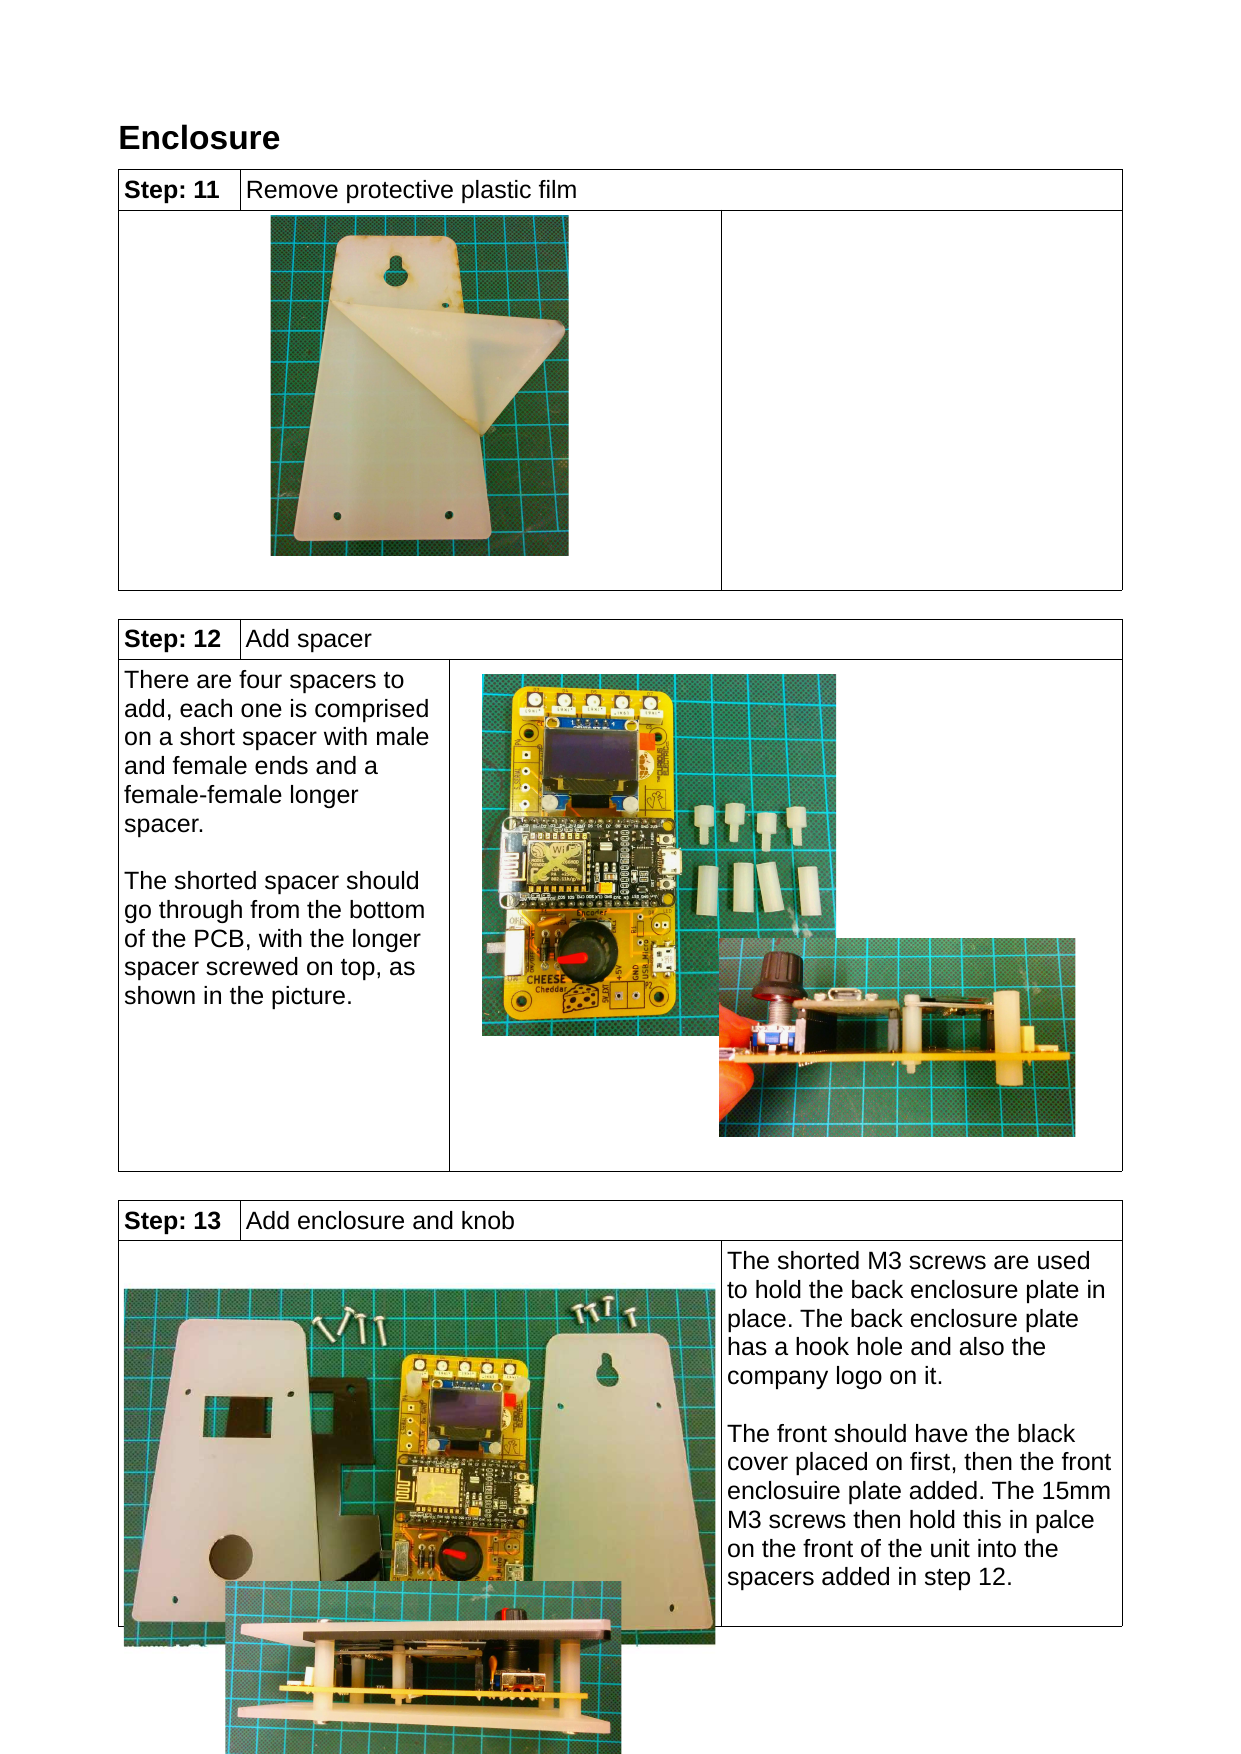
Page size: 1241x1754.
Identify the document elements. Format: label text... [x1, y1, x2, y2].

subtitle Enclosure [118, 118, 1122, 157]
table_cell [119, 1241, 721, 1626]
table_cell [119, 211, 721, 590]
picture [270, 215, 569, 556]
table_cell The shorted M3 screws are used to hold the back enclosure plate in place. The back enclosure plate has a hook hole and also the company logo on it. The front should have the black cover placed on first, then the front enclosuire plate added. The 15mm M3 screws then hold this in palce on the front of the unit into the spacers added in step 12. [722, 1241, 1122, 1626]
table_header Step: 12 [119, 620, 240, 659]
table_cell [722, 211, 1122, 590]
table_header Remove protective plastic film [241, 170, 1122, 209]
table_header Add spacer [241, 620, 1122, 659]
table_header Step: 11 [119, 170, 240, 209]
picture [123, 1246, 716, 1754]
picture [482, 674, 1076, 1137]
table_cell There are four spacers to add, each one is comprised on a short spacer with male and female ends and a female-female longer spacer. The shorted spacer should go through from the bottom of the PCB, with the longer spacer screwed on top, as shown in the picture. [119, 660, 449, 1171]
table_cell [450, 660, 1122, 1171]
table_header Step: 13 [119, 1201, 240, 1240]
table_header Add enclosure and knob [241, 1201, 1122, 1240]
